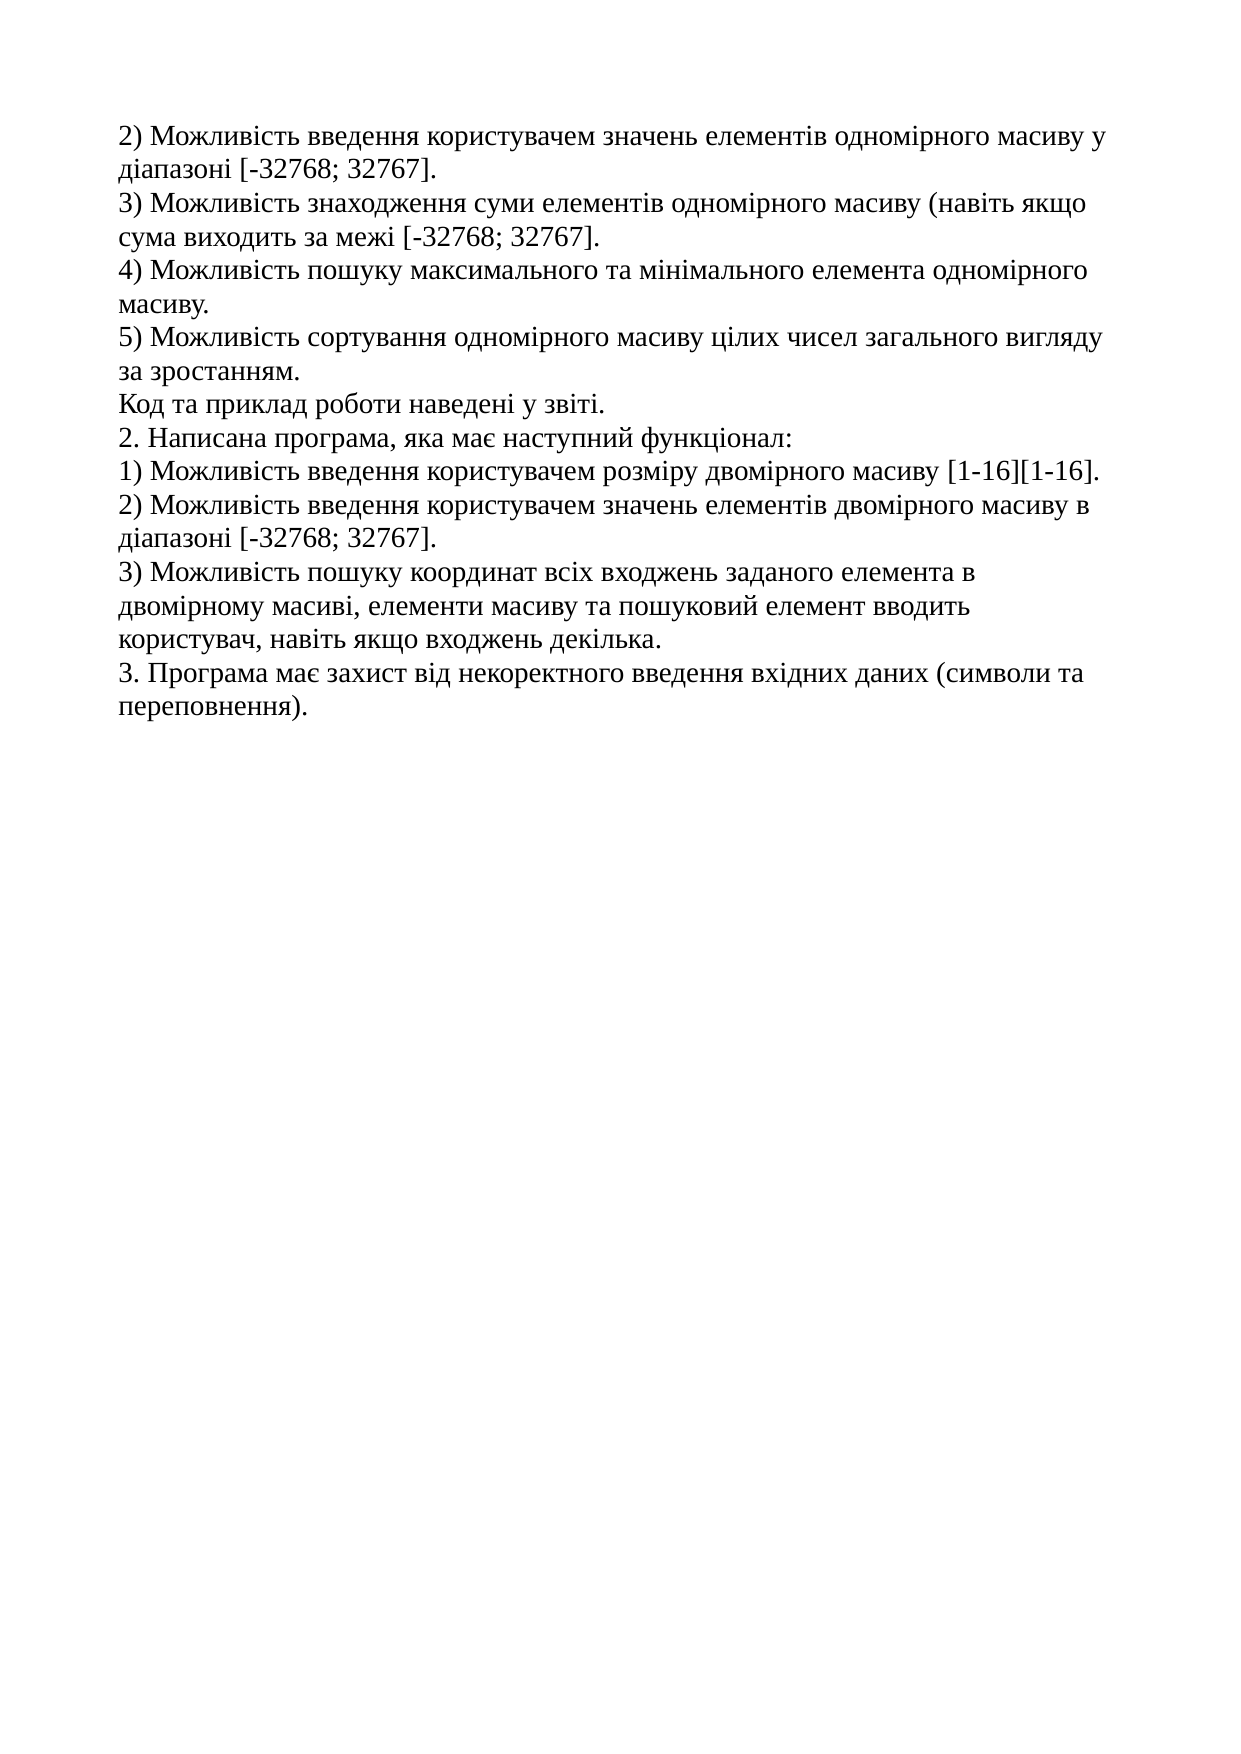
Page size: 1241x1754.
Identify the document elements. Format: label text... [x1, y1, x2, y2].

text Код та приклад роботи наведені у звіті. [118, 386, 1122, 420]
text 2) Можливість введення користувачем значень елементів двомірного масиву в діапазоні [-32768; 32767]. [118, 487, 1122, 554]
text 4) Можливість пошуку максимального та мінімального елемента одномірного масиву. [118, 252, 1122, 319]
text 3) Можливість знаходження суми елементів одномірного масиву (навіть якщо сума виходить за межі [-32768; 32767]. [118, 185, 1122, 252]
text 2) Можливість введення користувачем значень елементів одномірного масиву у діапазоні [-32768; 32767]. [118, 118, 1122, 185]
text 3) Можливість пошуку координат всіх входжень заданого елемента в двомірному масиві, елементи масиву та пошуковий елемент вводить користувач, навіть якщо входжень декілька. [118, 554, 1122, 655]
text 2. Написана програма, яка має наступний функціонал: [118, 420, 1122, 453]
text 3. Програма має захист від некоректного введення вхідних даних (символи та переповнення). [118, 655, 1122, 722]
text 5) Можливість сортування одномірного масиву цілих чисел загального вигляду за зростанням. [118, 319, 1122, 386]
text 1) Можливість введення користувачем розміру двомірного масиву [1-16][1-16]. [118, 453, 1122, 487]
